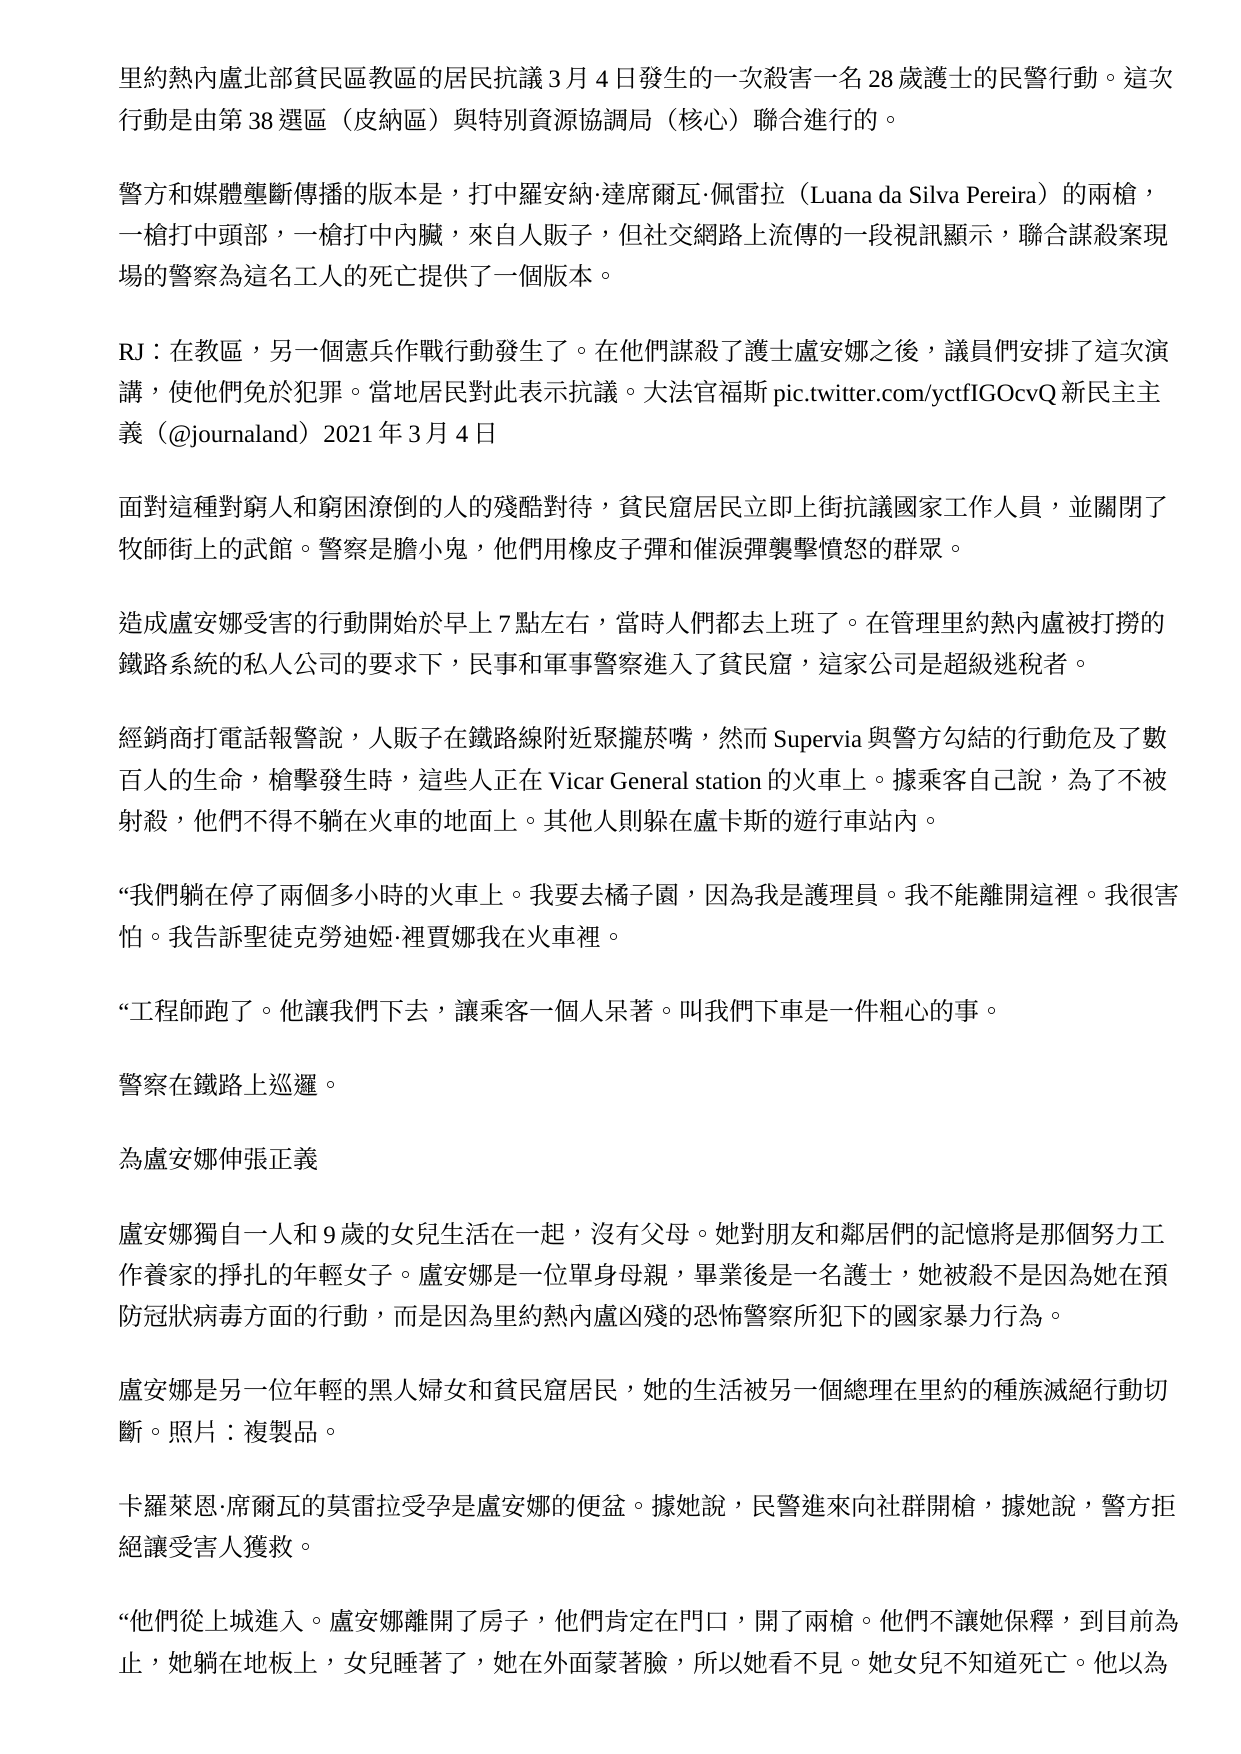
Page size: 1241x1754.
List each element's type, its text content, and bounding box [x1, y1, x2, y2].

text 2021-03-04T18:14:41-03:00 加布裡埃爾·多斯桑托斯。 ['/images/0-2021/02/national/vigario-1.jpg'，'/images/0-2021/02/national/牧師.jpg'，images/0-2021/02/national/vigario-2.jpg'] 當地居民抗議教區警官謀殺年輕人。法比亞諾·羅查攝。 里約熱內盧北部貧民區教區的居民抗議3月4日發生的一次殺害一名28歲護士的民警行動。這次行動是由第38選區（皮納區）與特別資源協調局（核心）聯合進行的。 警方和媒體壟斷傳播的版本是，打中羅安納·達席爾瓦·佩雷拉（Luana da Silva Pereira）的兩槍，一槍打中頭部，一槍打中內臟，來自人販子，但社交網路上流傳的一段視訊顯示，聯合謀殺案現場的警察為這名工人的死亡提供了一個版本。 RJ：在教區，另一個憲兵作戰行動發生了。在他們謀殺了護士盧安娜之後，議員們安排了這次演講，使他們免於犯罪。當地居民對此表示抗議。大法官福斯pic.twitter.com/yctfIGOcvQ新民主主義（@journaland）2021年3月4日 面對這種對窮人和窮困潦倒的人的殘酷對待，貧民窟居民立即上街抗議國家工作人員，並關閉了牧師街上的武館。警察是膽小鬼，他們用橡皮子彈和催淚彈襲擊憤怒的群眾。 造成盧安娜受害的行動開始於早上7點左右，當時人們都去上班了。在管理里約熱內盧被打撈的鐵路系統的私人公司的要求下，民事和軍事警察進入了貧民窟，這家公司是超級逃稅者。 經銷商打電話報警說，人販子在鐵路線附近聚攏菸嘴，然而Supervia與警方勾結的行動危及了數百人的生命，槍擊發生時，這些人正在Vicar General station的火車上。據乘客自己說，為了不被射殺，他們不得不躺在火車的地面上。其他人則躲在盧卡斯的遊行車站內。 “我們躺在停了兩個多小時的火車上。我要去橘子園，因為我是護理員。我不能離開這裡。我很害怕。我告訴聖徒克勞迪婭·裡賈娜我在火車裡。 “工程師跑了。他讓我們下去，讓乘客一個人呆著。叫我們下車是一件粗心的事。 警察在鐵路上巡邏。 為盧安娜伸張正義 盧安娜獨自一人和9歲的女兒生活在一起，沒有父母。她對朋友和鄰居們的記憶將是那個努力工作養家的掙扎的年輕女子。盧安娜是一位單身母親，畢業後是一名護士，她被殺不是因為她在預防冠狀病毒方面的行動，而是因為里約熱內盧凶殘的恐怖警察所犯下的國家暴力行為。 盧安娜是另一位年輕的黑人婦女和貧民窟居民，她的生活被另一個總理在里約的種族滅絕行動切斷。照片：複製品。 卡羅萊恩·席爾瓦的莫雷拉受孕是盧安娜的便盆。據她說，民警進來向社群開槍，據她說，警方拒絕讓受害人獲救。 “他們從上城進入。盧安娜離開了房子，他們肯定在門口，開了兩槍。他們不讓她保釋，到目前為止，她躺在地板上，女兒睡著了，她在外面蒙著臉，所以她看不見。她女兒不知道死亡。他以為他在工作。她是個戰士，勤奮，一個人照顧女兒。” 她的朋友還告訴她，盧安娜剛剛從困擾巴西社群居民的疾病Covid-19中康復：“她剛剛打敗了Covid-19，幾天前還離開了女兒，現在她死了。盧安娜沒有父母，現在她留下了一個漂亮的女兒。” 無產階級公園牧師社群協會主席盧齊內德·維埃拉·德蘇扎（Luzineide Vieira de Souza）報告說，盧安娜在社群裡很有名，被殘忍地殺害：“盧安娜是一個工人家庭的母親，被懦夫殺害。他們到處開槍。事情發生時還不到早上7點。這個女孩在社群裡出生長大。他不配這樣。” “盧安娜學習，畢業，現在就這樣死了？這是不可接受的。她是個戰士，獨自撫養一個女兒。警察來了，殺了人，然後把責任推到壞人身上？她在非洲雷鬼學校工作，畢業後為女兒過上更好的生活。這就是她想要的。“她正要離開家，”理髮師喬伊斯·貢扎加說。 盧安納的朋友瑪西婭·帕特里夏（Marcia Patricia）批評了警方的行動：“早上他們進來開槍。她是一個居民，一個家庭母親。在大流行中我們不能工作，我們不能做任何事，但他們可以來這裡殺人。社群很憤怒。你不知道你在做什麼：他們來了，他們殺了我們，他們對我們做了很多事。他們在壓迫居民。” [118, 59, 1181, 1679]
